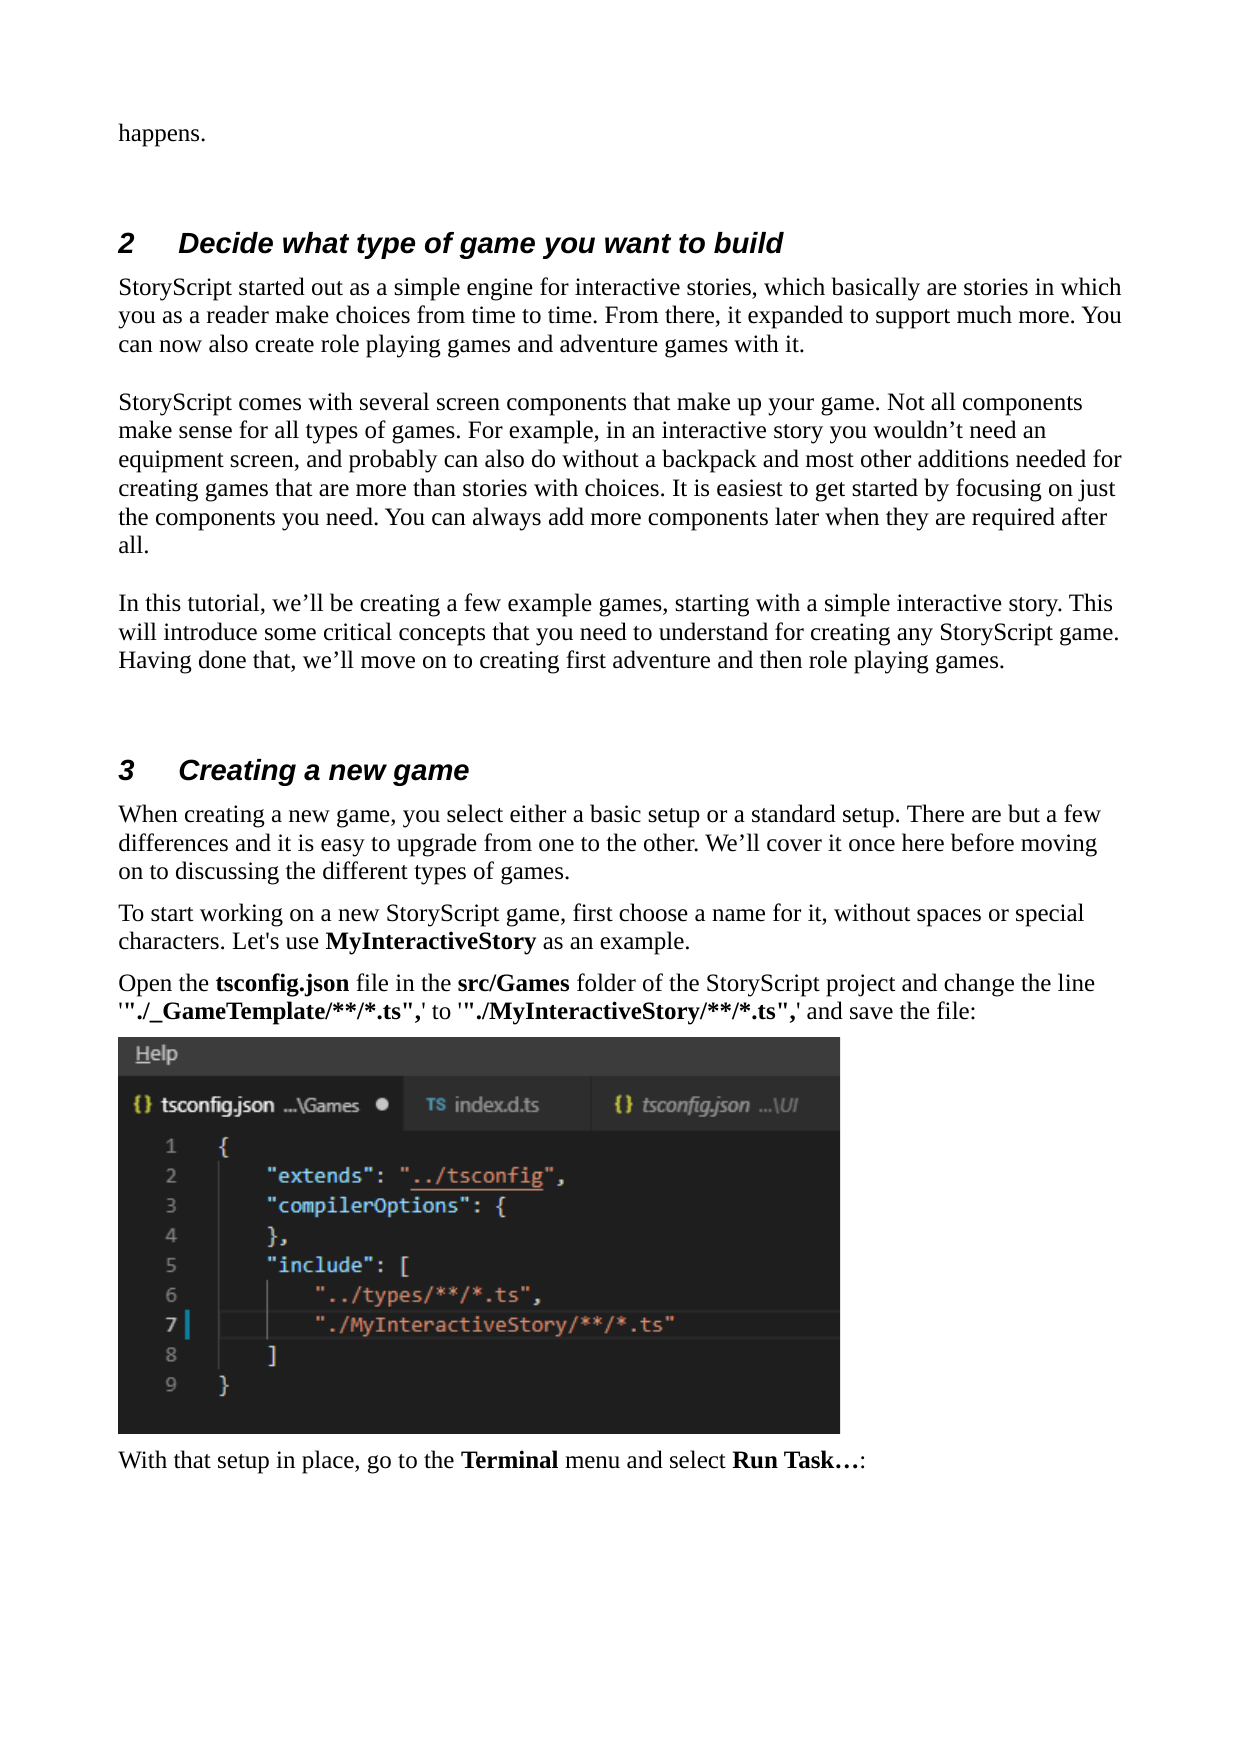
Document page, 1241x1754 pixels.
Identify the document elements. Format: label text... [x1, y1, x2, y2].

text With that setup in place, go to the Terminal menu and select Run Task…: [118, 1446, 1122, 1474]
subtitle Creating a new game [118, 753, 1122, 786]
text To start working on a new StoryScript game, first choose a name for it, without spaces or special characters. Let's use MyInteractiveStory as an example. [118, 898, 1122, 955]
subtitle Decide what type of game you want to build [118, 226, 1122, 259]
text StoryScript started out as a simple engine for interactive stories, which basically are stories in which you as a reader make choices from time to time. From there, it expanded to support much more. You can now also create role playing games and adventure games with it. [118, 272, 1122, 358]
text In this tutorial, we’ll be creating a few example games, starting with a simple interactive story. This will introduce some critical concepts that you need to understand for creating any StoryScript game. Having done that, we’ll move on to creating first adventure and then role playing games. [118, 588, 1122, 674]
text Open the tsconfig.json file in the src/Games folder of the StoryScript project and change the line '"./_GameTemplate/**/*.ts",' to '"./MyInteractiveStory/**/*.ts",' and save the file: [118, 968, 1122, 1025]
text happens. [118, 118, 1122, 147]
text When creating a new game, you select either a basic setup or a standard setup. There are but a few differences and it is easy to upgrade from one to the other. We’ll cover it once here before moving on to discussing the different types of games. [118, 799, 1122, 885]
text StoryScript comes with several screen components that make up your game. Not all components make sense for all types of games. For example, in an interactive story you wouldn’t need an equipment screen, and probably can also do without a backpack and most other additions needed for creating games that are more than stories with choices. It is easiest to get started by focusing on just the components you need. You can always add more components later when they are required after all. [118, 387, 1122, 559]
